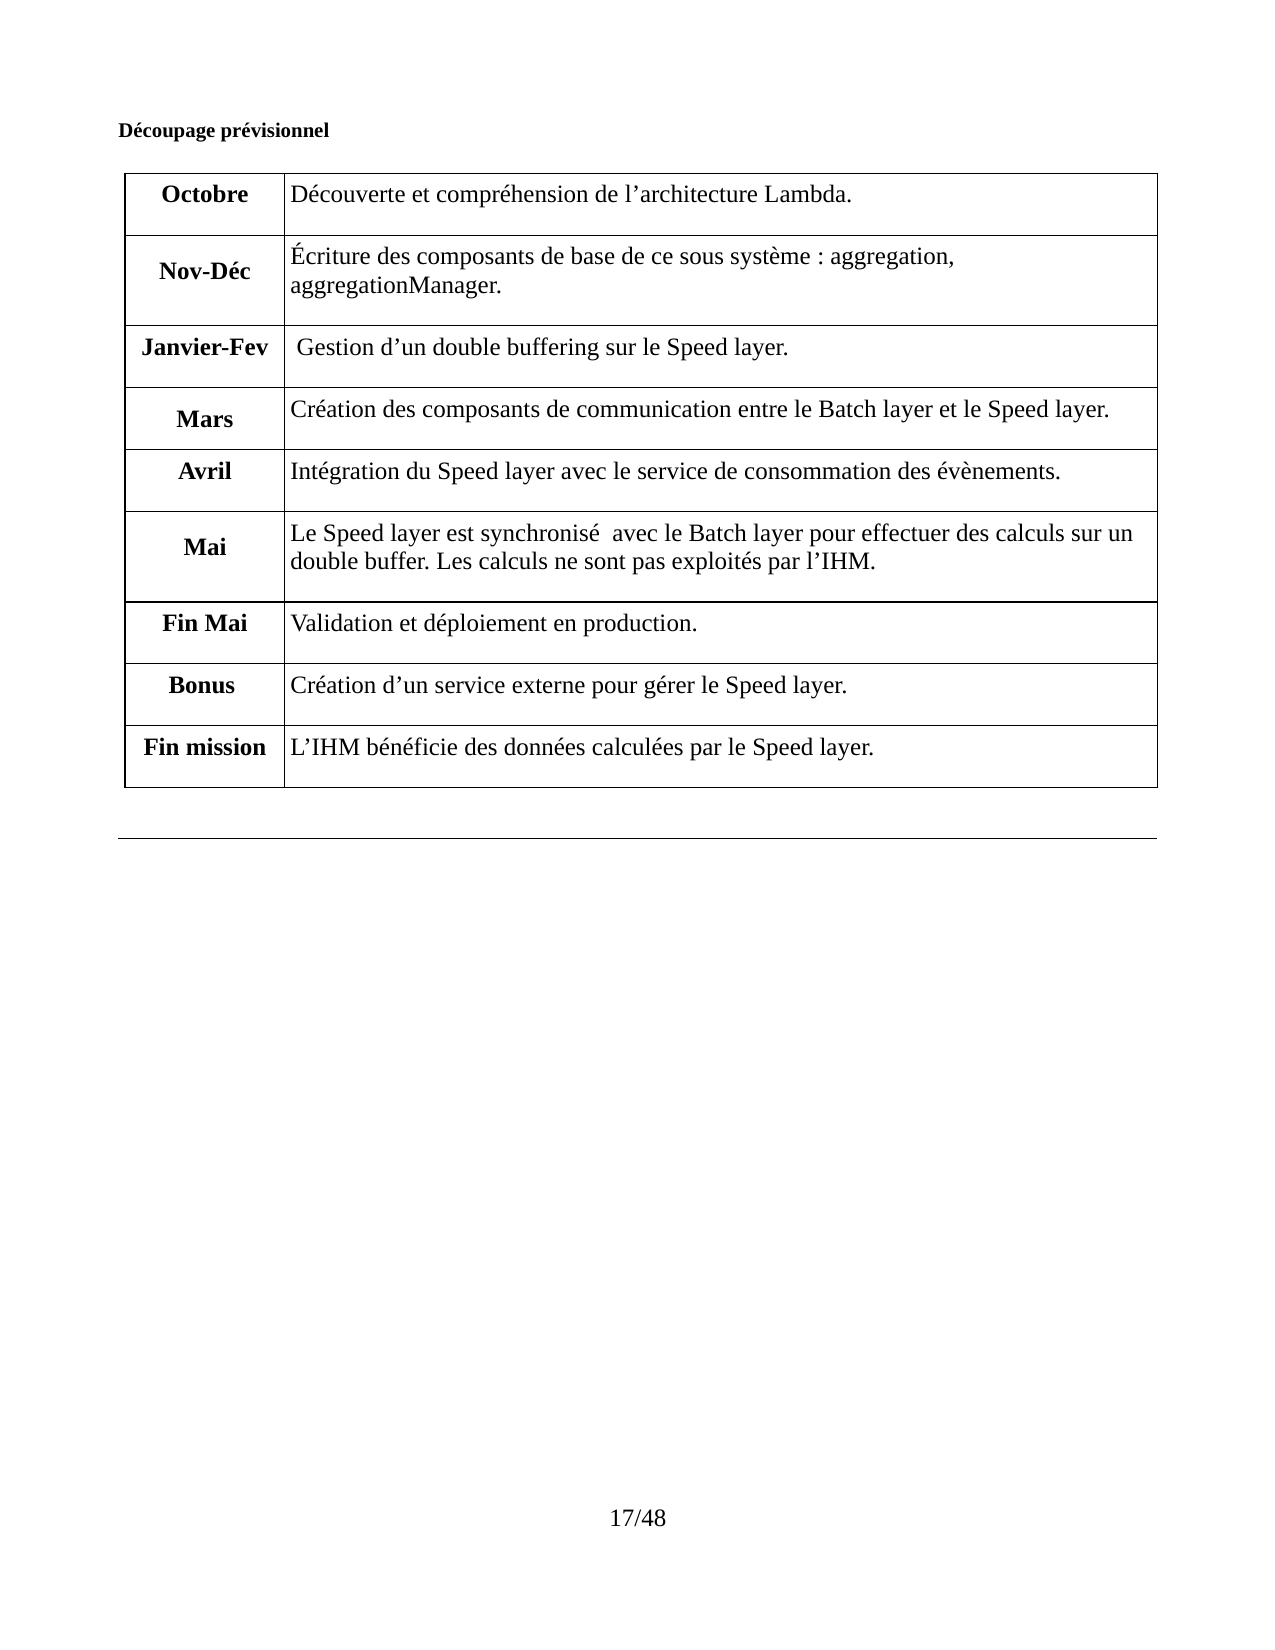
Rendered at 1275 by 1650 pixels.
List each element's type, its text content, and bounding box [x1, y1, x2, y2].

table_cell Fin Mai [126, 603, 284, 663]
table_cell Bonus [126, 664, 284, 725]
table_cell Janvier-Fev [126, 326, 284, 387]
table_cell Création des composants de communication entre le Batch layer et le Speed layer. [285, 388, 1157, 449]
table_cell Écriture des composants de base de ce sous système : aggregation, aggregationManager. [285, 236, 1157, 325]
table_cell Création d’un service externe pour gérer le Speed layer. [285, 664, 1157, 725]
subtitle Découpage prévisionnel [118, 118, 1157, 142]
table_cell Validation et déploiement en production. [285, 603, 1157, 663]
table_cell Avril [126, 450, 284, 511]
table_cell Mai [126, 512, 284, 601]
table_cell Le Speed layer est synchronisé avec le Batch layer pour effectuer des calculs sur un double buffer. Les calculs ne sont pas exploités par l’IHM. [285, 512, 1157, 601]
table_header Découverte et compréhension de l’architecture Lambda. [285, 174, 1157, 234]
table_cell Gestion d’un double buffering sur le Speed layer. [285, 326, 1157, 387]
table_cell Intégration du Speed layer avec le service de consommation des évènements. [285, 450, 1157, 511]
table_header Octobre [126, 174, 284, 234]
table_cell Nov-Déc [126, 236, 284, 325]
table_cell Fin mission [126, 726, 284, 787]
table_cell L’IHM bénéficie des données calculées par le Speed layer. [285, 726, 1157, 787]
table_cell Mars [126, 388, 284, 449]
